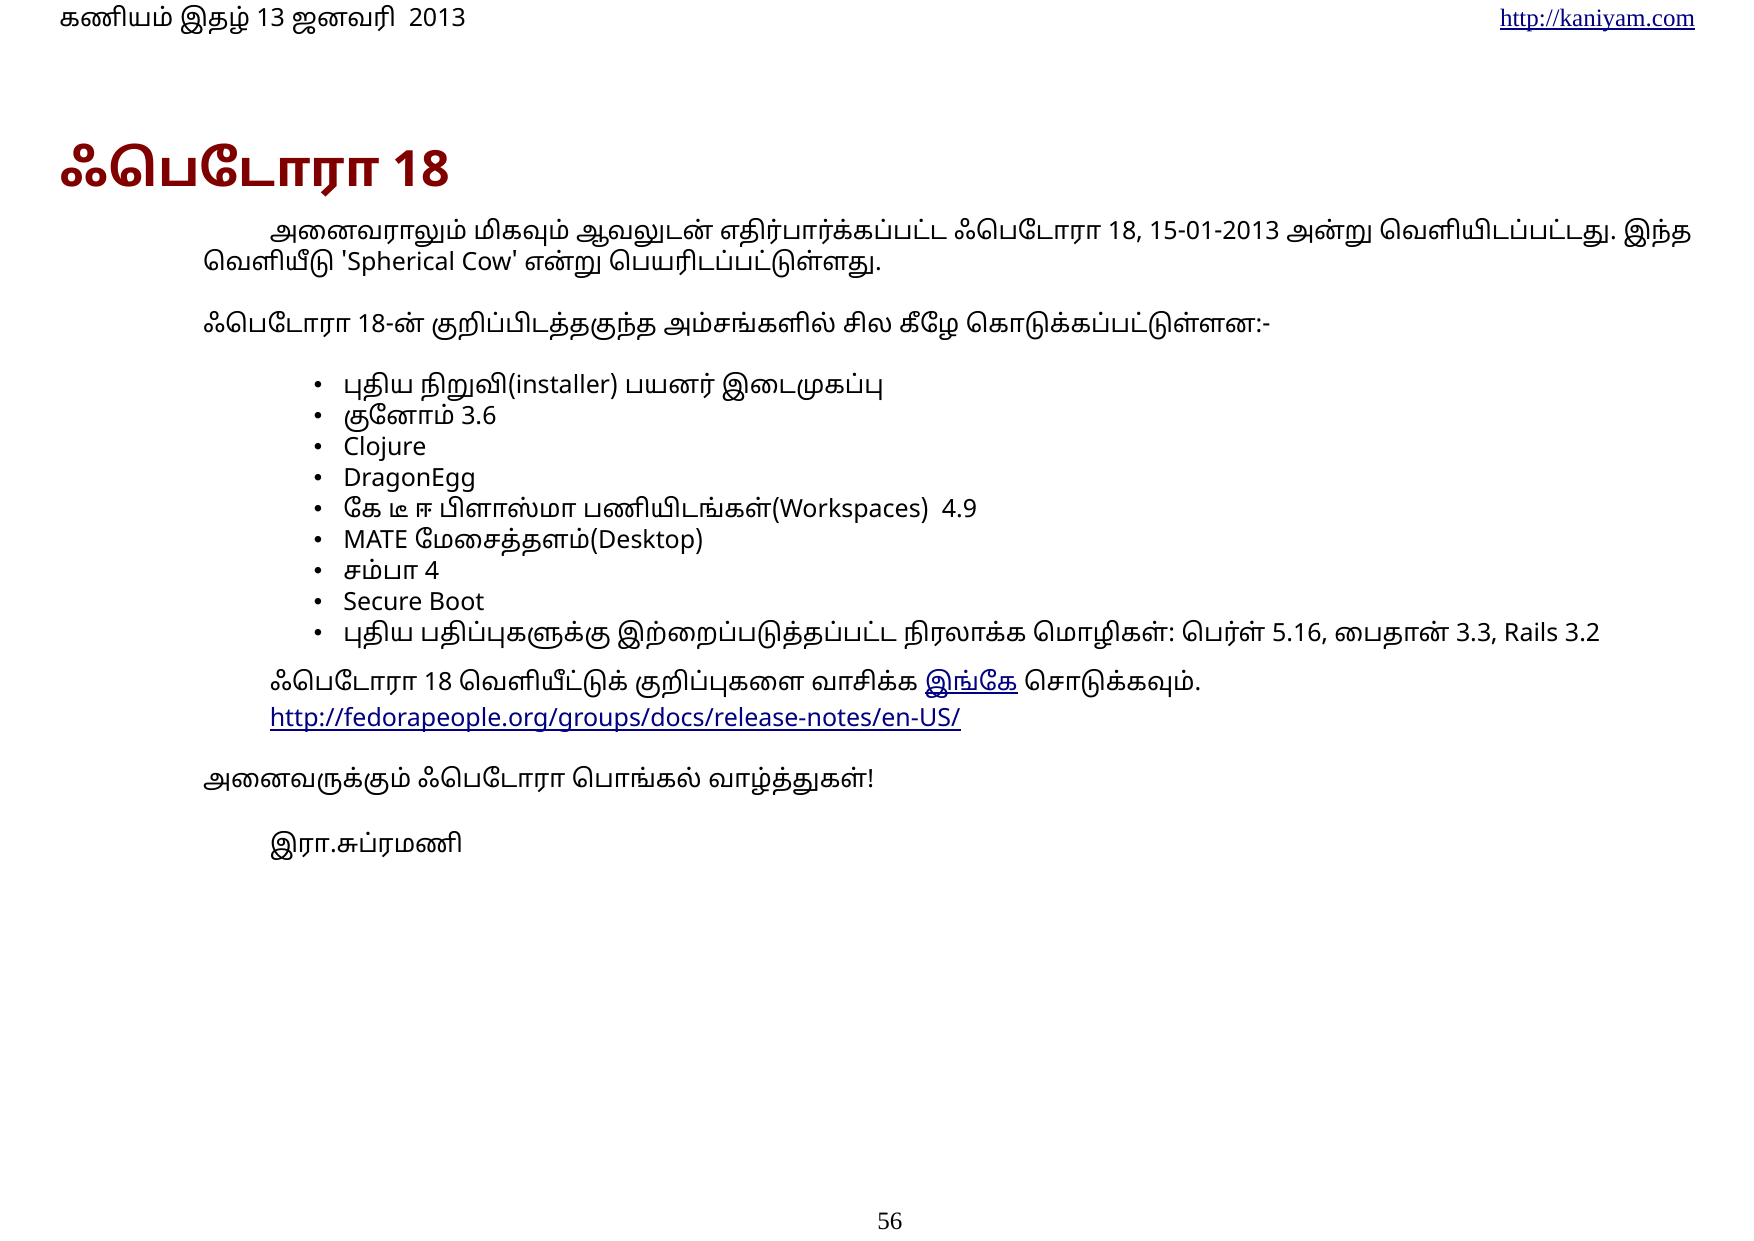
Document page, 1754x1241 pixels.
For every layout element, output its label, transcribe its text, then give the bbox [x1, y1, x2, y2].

text அனைவருக்கும் ஃபெடோரா பொங்கல் வாழ்த்துகள்! [203, 734, 1695, 796]
list MATE மேசைத்தளம்(Desktop) [247, 526, 1695, 557]
text http://fedorapeople.org/groups/docs/release-notes/en-US/ [203, 700, 1695, 734]
subtitle ஃபெடோரா 18 [59, 143, 1695, 205]
list Clojure [247, 433, 1695, 464]
text இரா.சுப்ரமணி [203, 830, 1695, 861]
text ஃபெடோரா 18 வெளியீட்டுக் குறிப்புகளை வாசிக்க இங்கே சொடுக்கவும். [203, 663, 1695, 700]
list புதிய நிறுவி(installer) பயனர் இடைமுகப்பு [247, 371, 1695, 402]
list சம்பா 4 [247, 557, 1695, 588]
list DragonEgg [247, 464, 1695, 495]
list புதிய பதிப்புகளுக்கு இற்றைப்படுத்தப்பட்ட நிரலாக்க மொழிகள்: பெர்ள் 5.16, பைதான் 3.3, Rails 3.2 [247, 619, 1695, 651]
list Secure Boot [247, 588, 1695, 619]
list குனோம் 3.6 [247, 402, 1695, 433]
list கே டீ ஈ பிளாஸ்மா பணியிடங்கள்(Workspaces) 4.9 [247, 495, 1695, 526]
text அனைவராலும் மிகவும் ஆவலுடன் எதிர்பார்க்கப்பட்ட ஃபெடோரா 18, 15-01-2013 அன்று வெளியிடப்பட்டது. இந்த வெளியீடு 'Spherical Cow' என்று பெயரிடப்பட்டுள்ளது. ஃபெடோரா 18-ன் குறிப்பிடத்தகுந்த அம்சங்களில் சில கீழே கொடுக்கப்பட்டுள்ளன:- [203, 218, 1695, 342]
